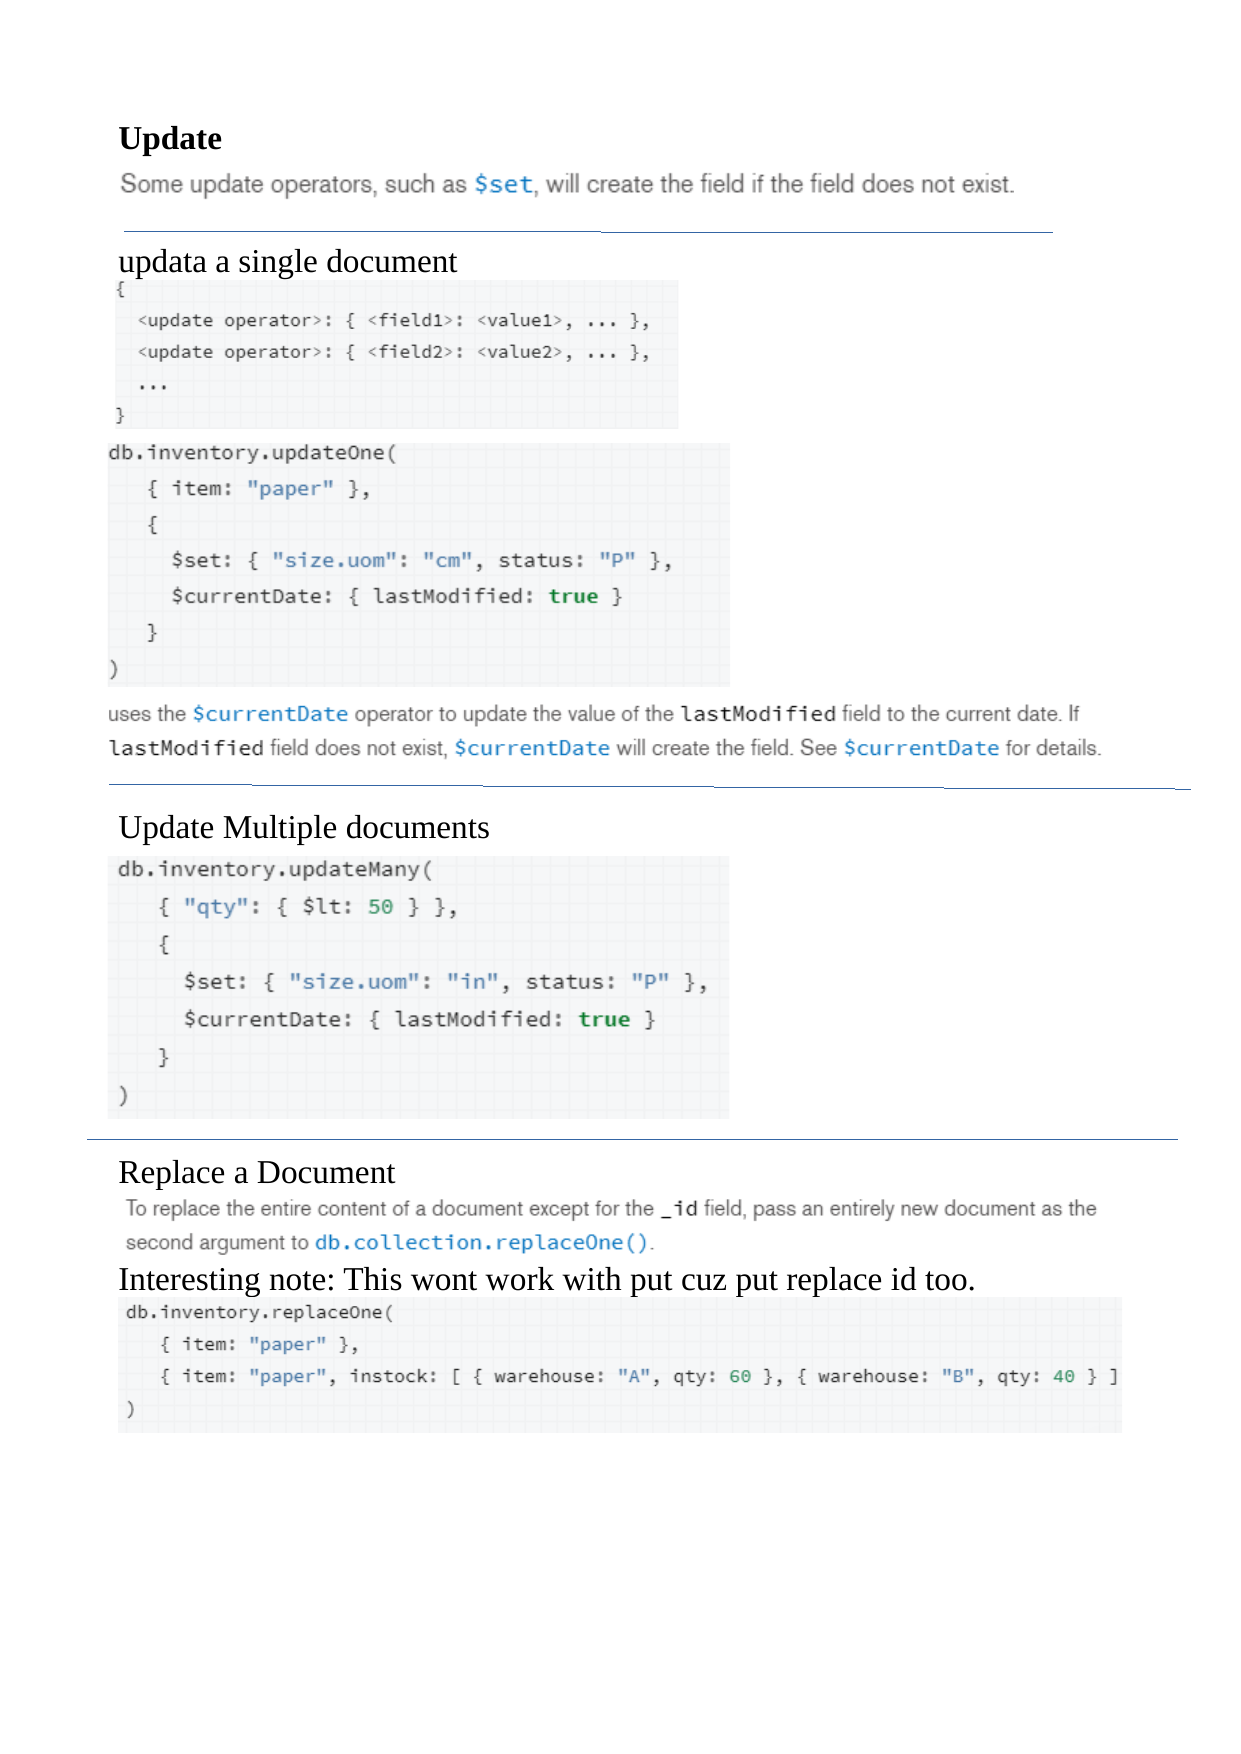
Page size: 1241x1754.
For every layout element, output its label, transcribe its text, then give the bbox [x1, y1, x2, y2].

picture [115, 280, 679, 429]
picture [107, 443, 731, 687]
text Interesting note: This wont work with put cuz put replace id too. [118, 1259, 1122, 1297]
picture [118, 1190, 1123, 1259]
text Replace a Document [118, 1152, 1122, 1190]
text updata a single document [118, 242, 1122, 280]
picture [118, 1297, 1123, 1433]
picture [117, 167, 1014, 204]
text Update Multiple documents [118, 807, 1122, 846]
picture [107, 856, 730, 1119]
text Update [118, 118, 1122, 156]
picture [108, 702, 1113, 769]
